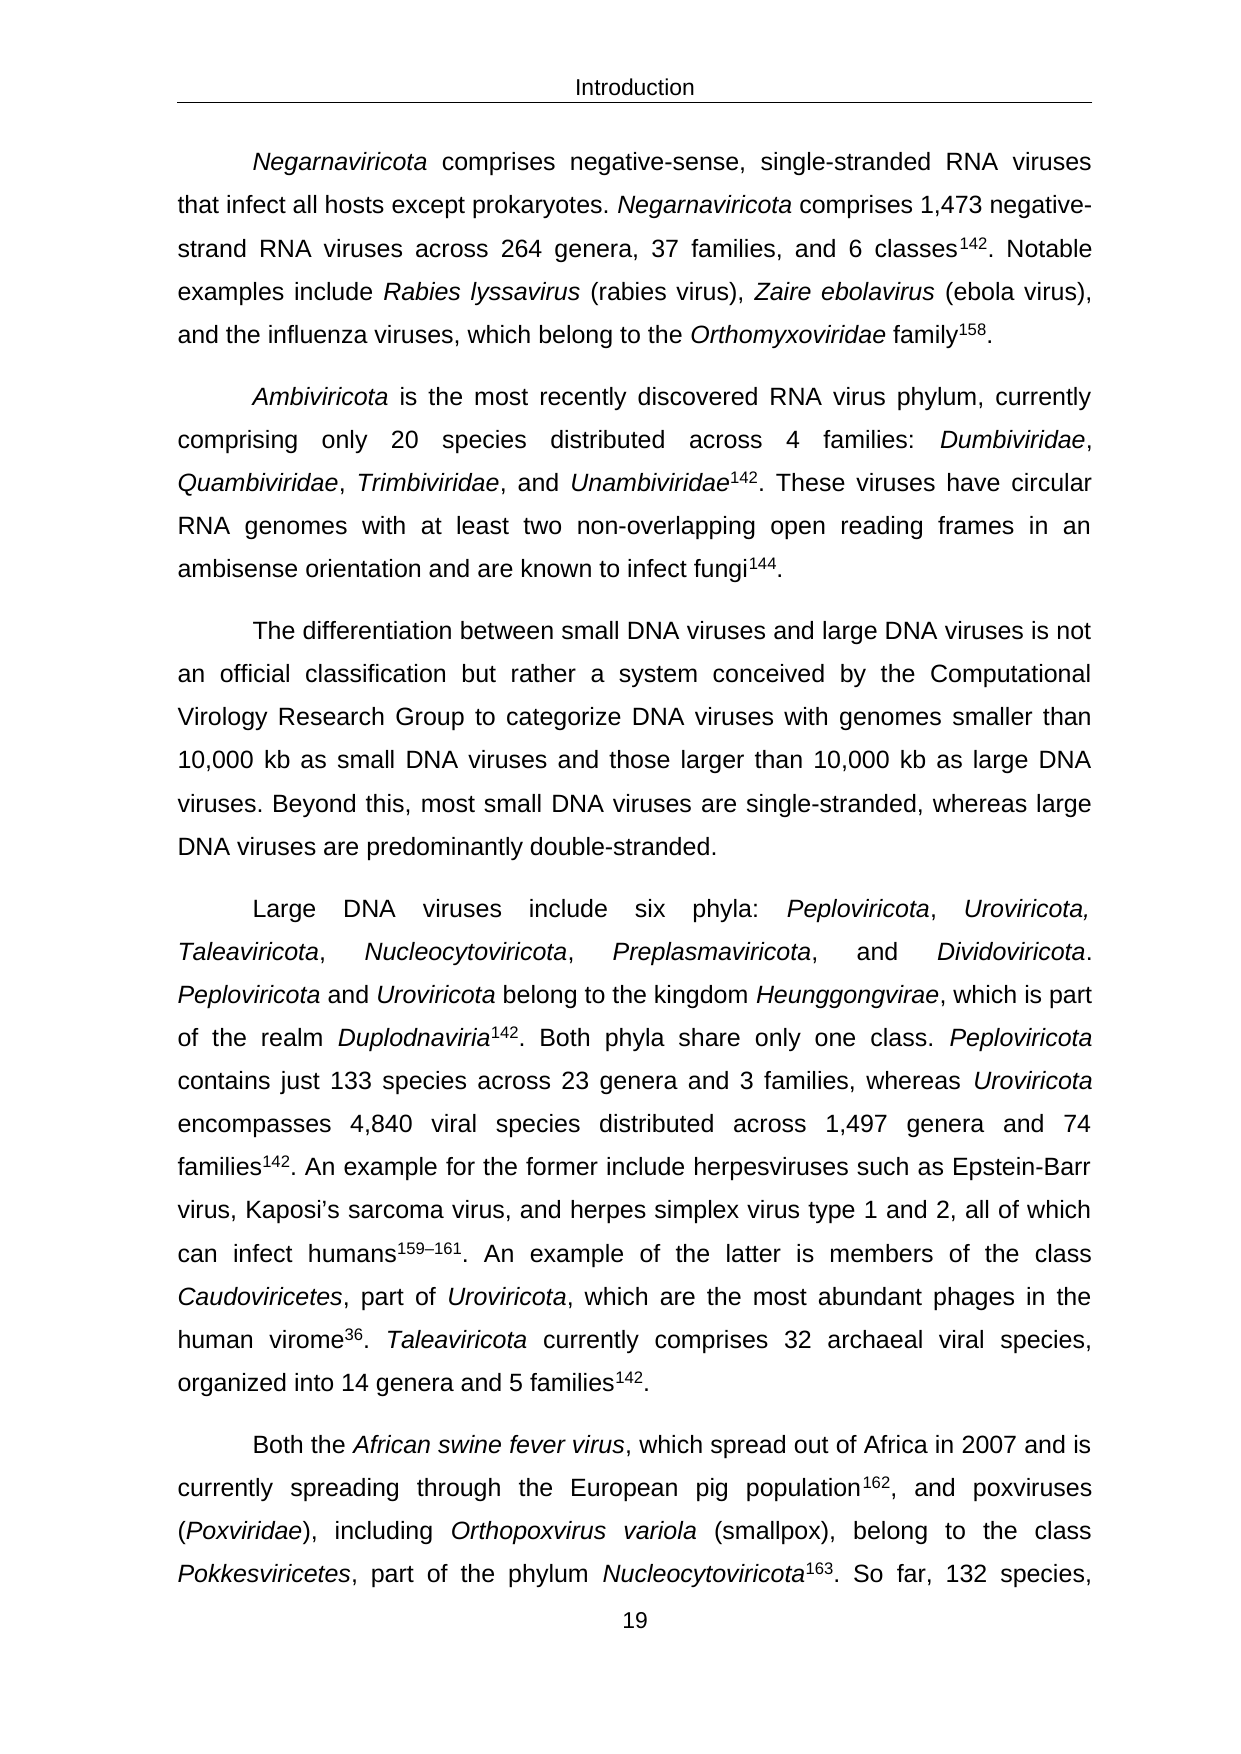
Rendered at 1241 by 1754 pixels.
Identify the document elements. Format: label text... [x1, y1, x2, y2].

text Large DNA viruses include six phyla: Peploviricota, Uroviricota, Taleaviricota, Nucleocytoviricota, Preplasmaviricota, and Dividoviricota. Peploviricota and Uroviricota belong to the kingdom Heunggongvirae, which is part of the realm Duplodnaviria142. Both phyla share only one class. Peploviricota contains just 133 species across 23 genera and 3 families, whereas Uroviricota encompasses 4,840 viral species distributed across 1,497 genera and 74 families142. An example for the former include herpesviruses such as Epstein-Barr virus, Kaposi’s sarcoma virus, and herpes simplex virus type 1 and 2, all of which can infect humans159–161. An example of the latter is members of the class Caudoviricetes, part of Uroviricota, which are the most abundant phages in the human virome36. Taleaviricota currently comprises 32 archaeal viral species, organized into 14 genera and 5 families142. [177, 894, 1092, 1397]
text The differentiation between small DNA viruses and large DNA viruses is not an official classification but rather a system conceived by the Computational Virology Research Group to categorize DNA viruses with genomes smaller than 10,000 kb as small DNA viruses and those larger than 10,000 kb as large DNA viruses. Beyond this, most small DNA viruses are single-stranded, whereas large DNA viruses are predominantly double-stranded. [177, 616, 1092, 861]
text Ambiviricota is the most recently discovered RNA virus phylum, currently comprising only 20 species distributed across 4 families: Dumbiviridae, Quambiviridae, Trimbiviridae, and Unambiviridae142. These viruses have circular RNA genomes with at least two non-overlapping open reading frames in an ambisense orientation and are known to infect fungi144. [177, 382, 1092, 583]
text Both the African swine fever virus, which spread out of Africa in 2007 and is currently spreading through the European pig population162, and poxviruses (Poxviridae), including Orthopoxvirus variola (smallpox), belong to the class Pokkesviricetes, part of the phylum Nucleocytoviricota163. So far, 132 species, [177, 1430, 1092, 1588]
text Negarnaviricota comprises negative-sense, single-stranded RNA viruses that infect all hosts except prokaryotes. Negarnaviricota comprises 1,473 negative-strand RNA viruses across 264 genera, 37 families, and 6 classes142. Notable examples include Rabies lyssavirus (rabies virus), Zaire ebolavirus (ebola virus), and the influenza viruses, which belong to the Orthomyxoviridae family158. [177, 147, 1092, 349]
